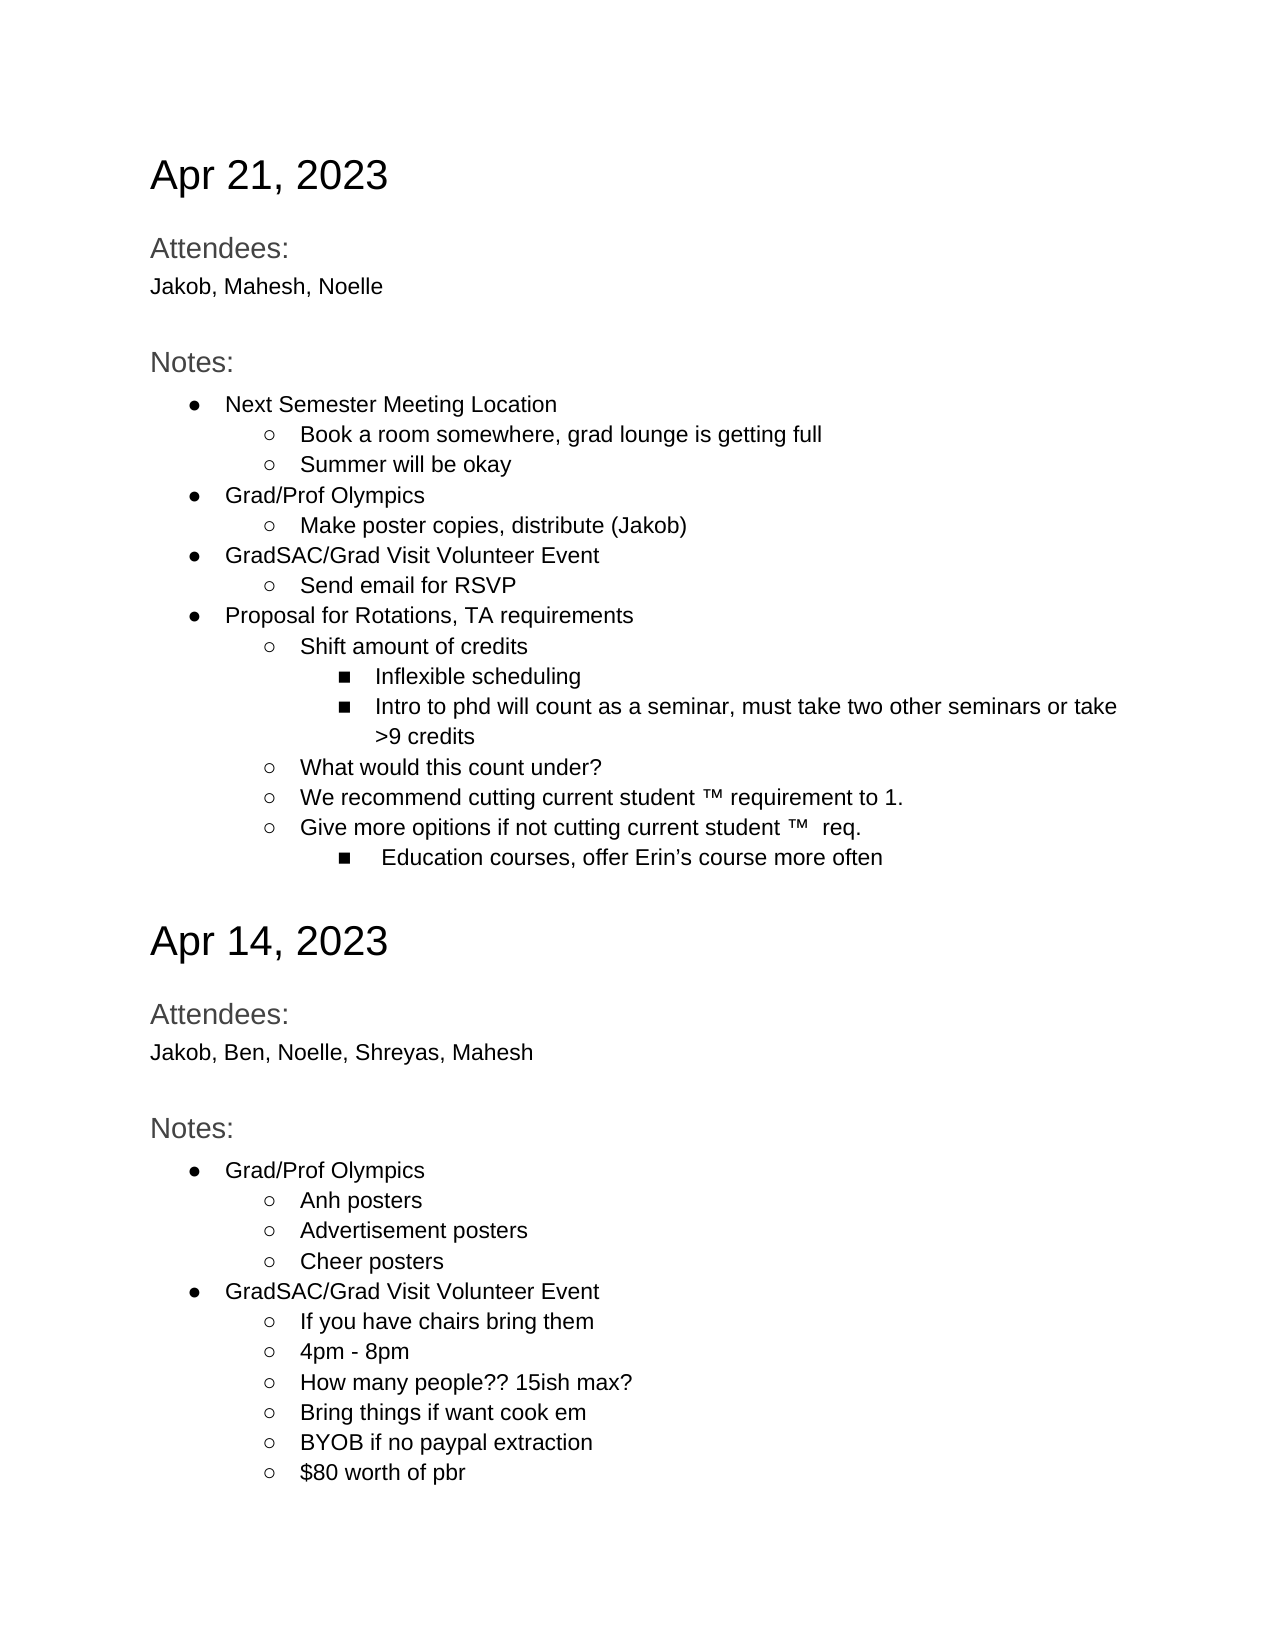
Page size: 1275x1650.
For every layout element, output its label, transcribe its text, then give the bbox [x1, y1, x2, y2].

list 4pm - 8pm [262, 1338, 1125, 1365]
list Send email for RSVP [262, 572, 1125, 599]
list What would this count under? [262, 753, 1125, 780]
list Anh posters [262, 1187, 1125, 1214]
list Cheer posters [262, 1248, 1125, 1274]
list BYOB if no paypal extraction [262, 1429, 1125, 1455]
list Grad/Prof Olympics [187, 1157, 1125, 1183]
subtitle Attendees: [150, 997, 1125, 1031]
list Intro to phd will count as a seminar, must take two other seminars or take >9 credits [337, 693, 1125, 750]
list If you have chairs bring them [262, 1308, 1125, 1334]
list Give more opitions if not cutting current student ™ req. [262, 814, 1125, 840]
list Advertisement posters [262, 1217, 1125, 1244]
list How many people?? 15ish max? [262, 1368, 1125, 1395]
list $80 worth of pbr [262, 1459, 1125, 1486]
list Education courses, offer Erin’s course more often [337, 844, 1125, 871]
list Book a room somewhere, grad lounge is getting full [262, 421, 1125, 448]
subtitle Notes: [150, 1111, 1125, 1144]
list Inflexible scheduling [337, 663, 1125, 689]
list Make poster copies, distribute (Jakob) [262, 512, 1125, 538]
text Jakob, Mahesh, Noelle [150, 273, 1125, 299]
subtitle Notes: [150, 345, 1125, 378]
list Shift amount of credits [262, 633, 1125, 659]
list Bring things if want cook em [262, 1399, 1125, 1425]
list Next Semester Meeting Location [187, 391, 1125, 417]
subtitle Apr 14, 2023 [150, 916, 1125, 964]
list Summer will be okay [262, 451, 1125, 478]
text Jakob, Ben, Noelle, Shreyas, Mahesh [150, 1039, 1125, 1066]
list We recommend cutting current student ™ requirement to 1. [262, 784, 1125, 810]
subtitle Apr 21, 2023 [150, 150, 1125, 198]
list Proposal for Rotations, TA requirements [187, 602, 1125, 629]
subtitle Attendees: [150, 231, 1125, 265]
list GradSAC/Grad Visit Volunteer Event [187, 1278, 1125, 1304]
list GradSAC/Grad Visit Volunteer Event [187, 542, 1125, 568]
list Grad/Prof Olympics [187, 482, 1125, 508]
